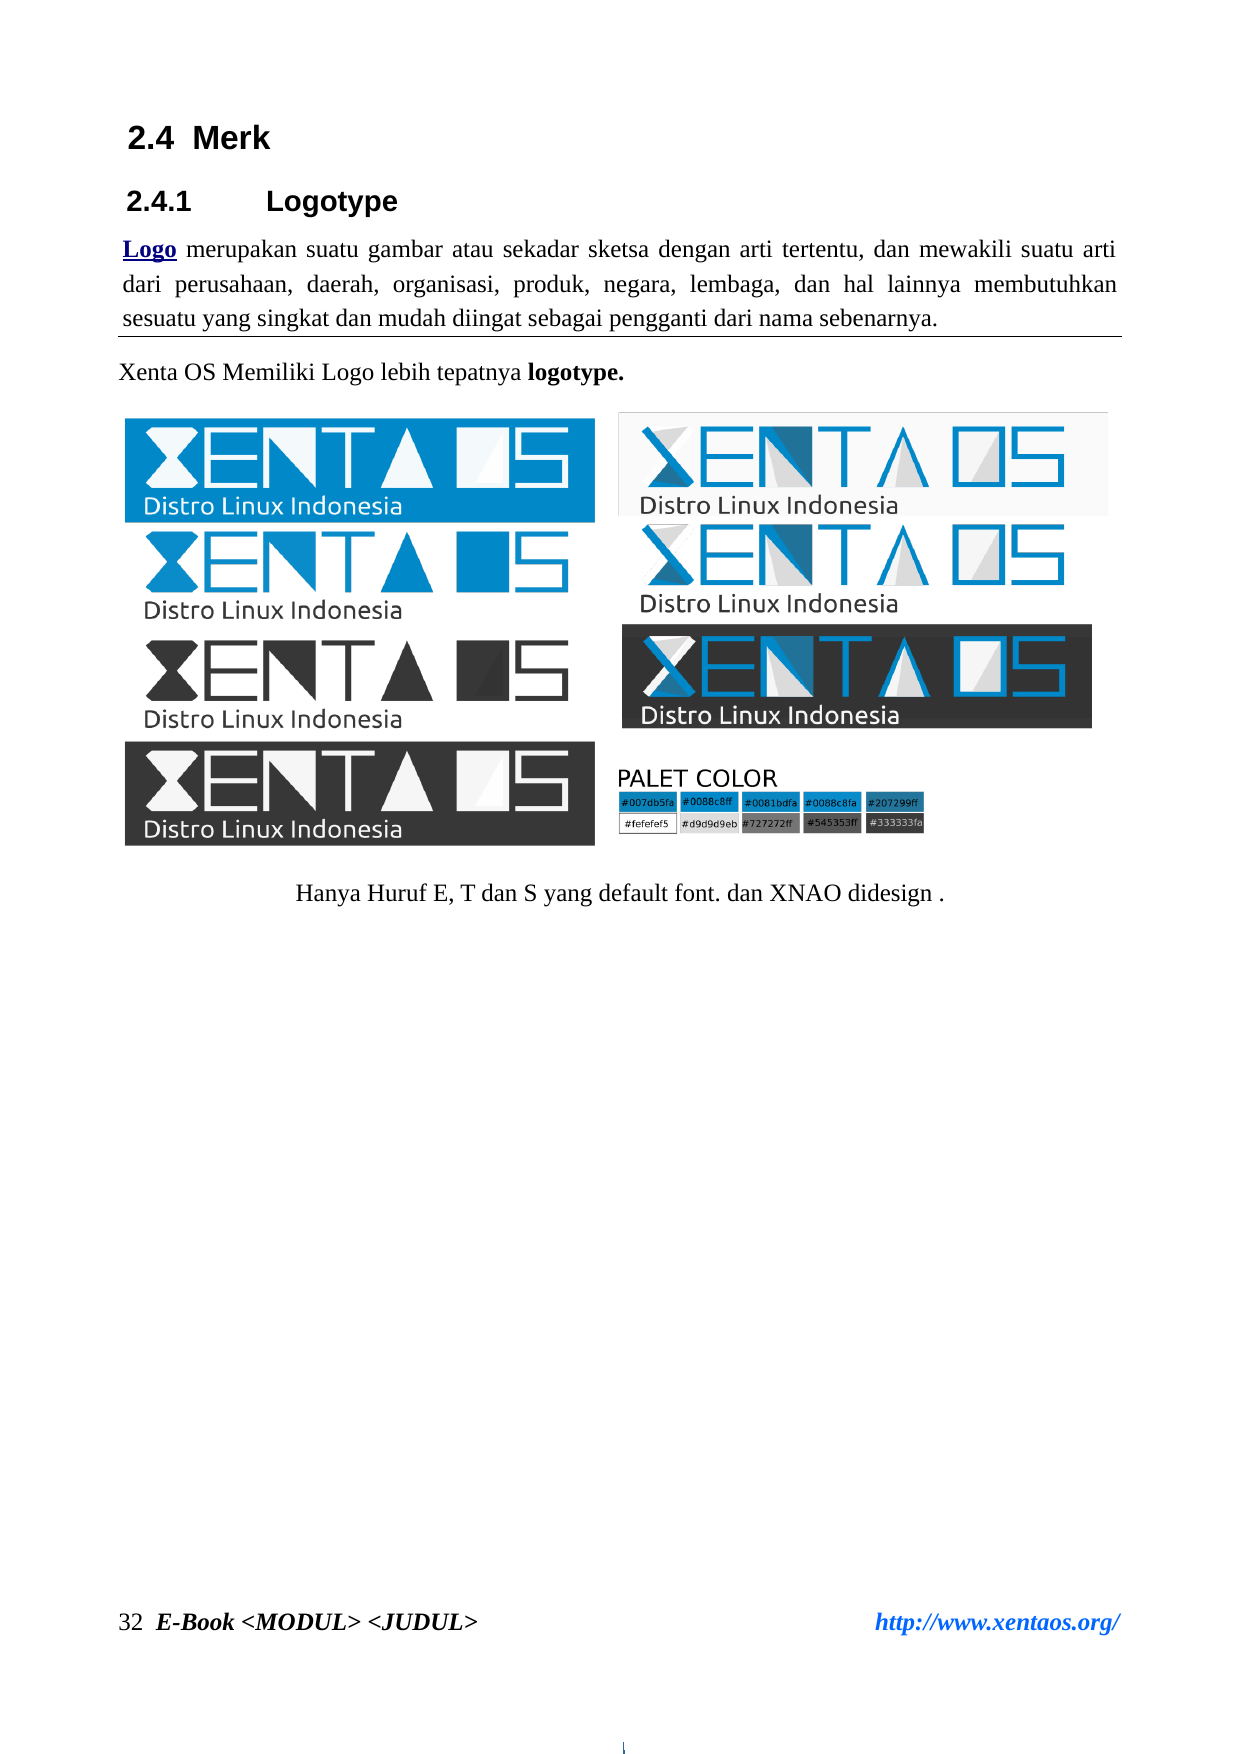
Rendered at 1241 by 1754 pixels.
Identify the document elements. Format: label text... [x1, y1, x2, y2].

picture [118, 406, 1123, 849]
text Xenta OS Memiliki Logo lebih tepatnya logotype. [118, 357, 1122, 386]
subtitle Logotype [118, 184, 1122, 218]
text Logo merupakan suatu gambar atau sekadar sketsa dengan arti tertentu, dan mewakili suatu arti dari perusahaan, daerah, organisasi, produk, negara, lembaga, dan hal lainnya membutuhkan sesuatu yang singkat dan mudah diingat sebagai pengganti dari nama sebenarnya. [118, 230, 1122, 336]
subtitle Merk [118, 118, 1122, 157]
text Hanya Huruf E, T dan S yang default font. dan XNAO didesign . [118, 878, 1122, 906]
